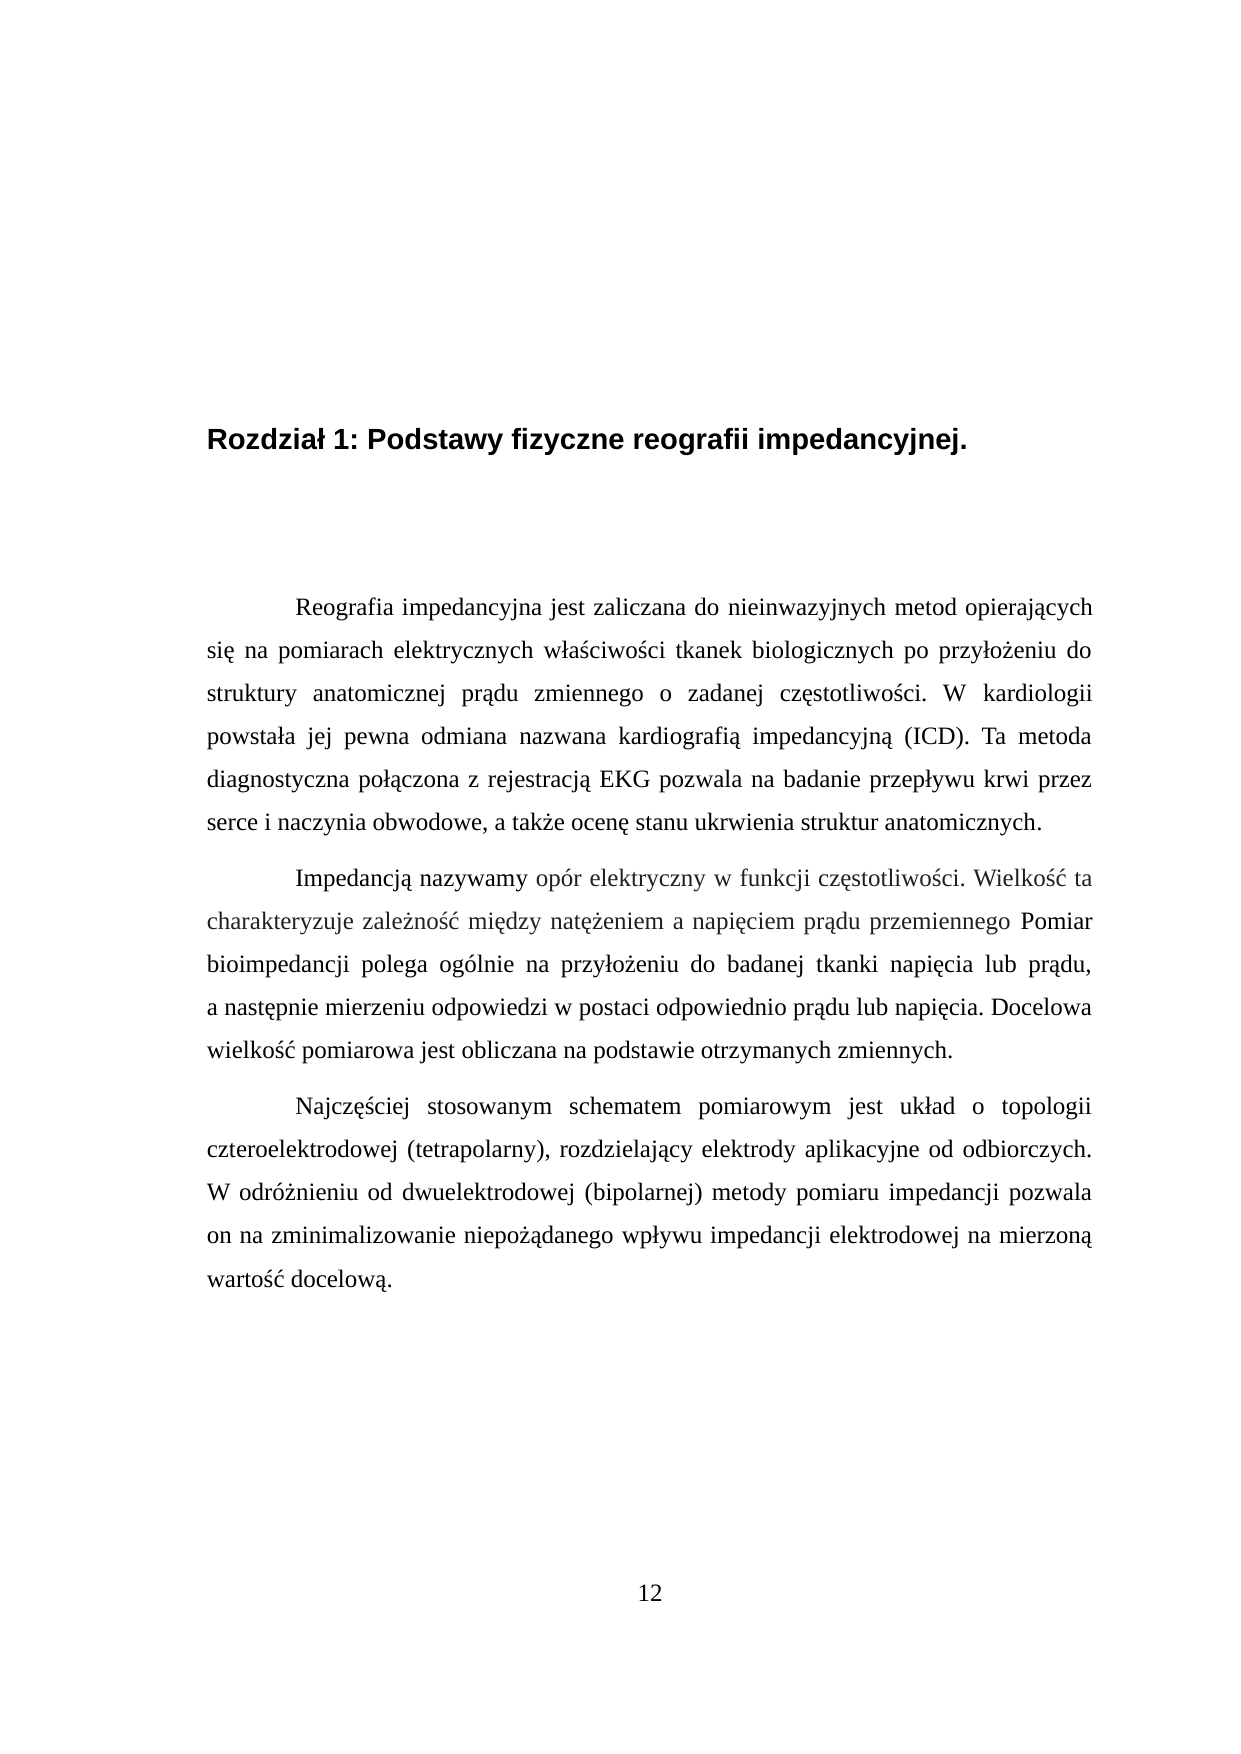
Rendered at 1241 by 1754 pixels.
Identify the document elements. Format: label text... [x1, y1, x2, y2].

text Impedancją nazywamy opór elektryczny w funkcji częstotliwości. Wielkość ta charakteryzuje zależność między natężeniem a napięciem prądu przemiennego Pomiar bioimpedancji polega ogólnie na przyłożeniu do badanej tkanki napięcia lub prądu, a następnie mierzeniu odpowiedzi w postaci odpowiednio prądu lub napięcia. Docelowa wielkość pomiarowa jest obliczana na podstawie otrzymanych zmiennych. [207, 863, 1093, 1064]
text Najczęściej stosowanym schematem pomiarowym jest układ o topologii czteroelektrodowej (tetrapolarny), rozdzielający elektrody aplikacyjne od odbiorczych. W odróżnieniu od dwuelektrodowej (bipolarnej) metody pomiaru impedancji pozwala on na zminimalizowanie niepożądanego wpływu impedancji elektrodowej na mierzoną wartość docelową. [207, 1091, 1093, 1292]
text Reografia impedancyjna jest zaliczana do nieinwazyjnych metod opierających się na pomiarach elektrycznych właściwości tkanek biologicznych po przyłożeniu do struktury anatomicznej prądu zmiennego o zadanej częstotliwości. W kardiologii powstała jej pewna odmiana nazwana kardiografią impedancyjną (ICD). Ta metoda diagnostyczna połączona z rejestracją EKG pozwala na badanie przepływu krwi przez serce i naczynia obwodowe, a także ocenę stanu ukrwienia struktur anatomicznych. [207, 592, 1093, 836]
subtitle Rozdział 1: Podstawy fizyczne reografii impedancyjnej. [207, 422, 1093, 456]
